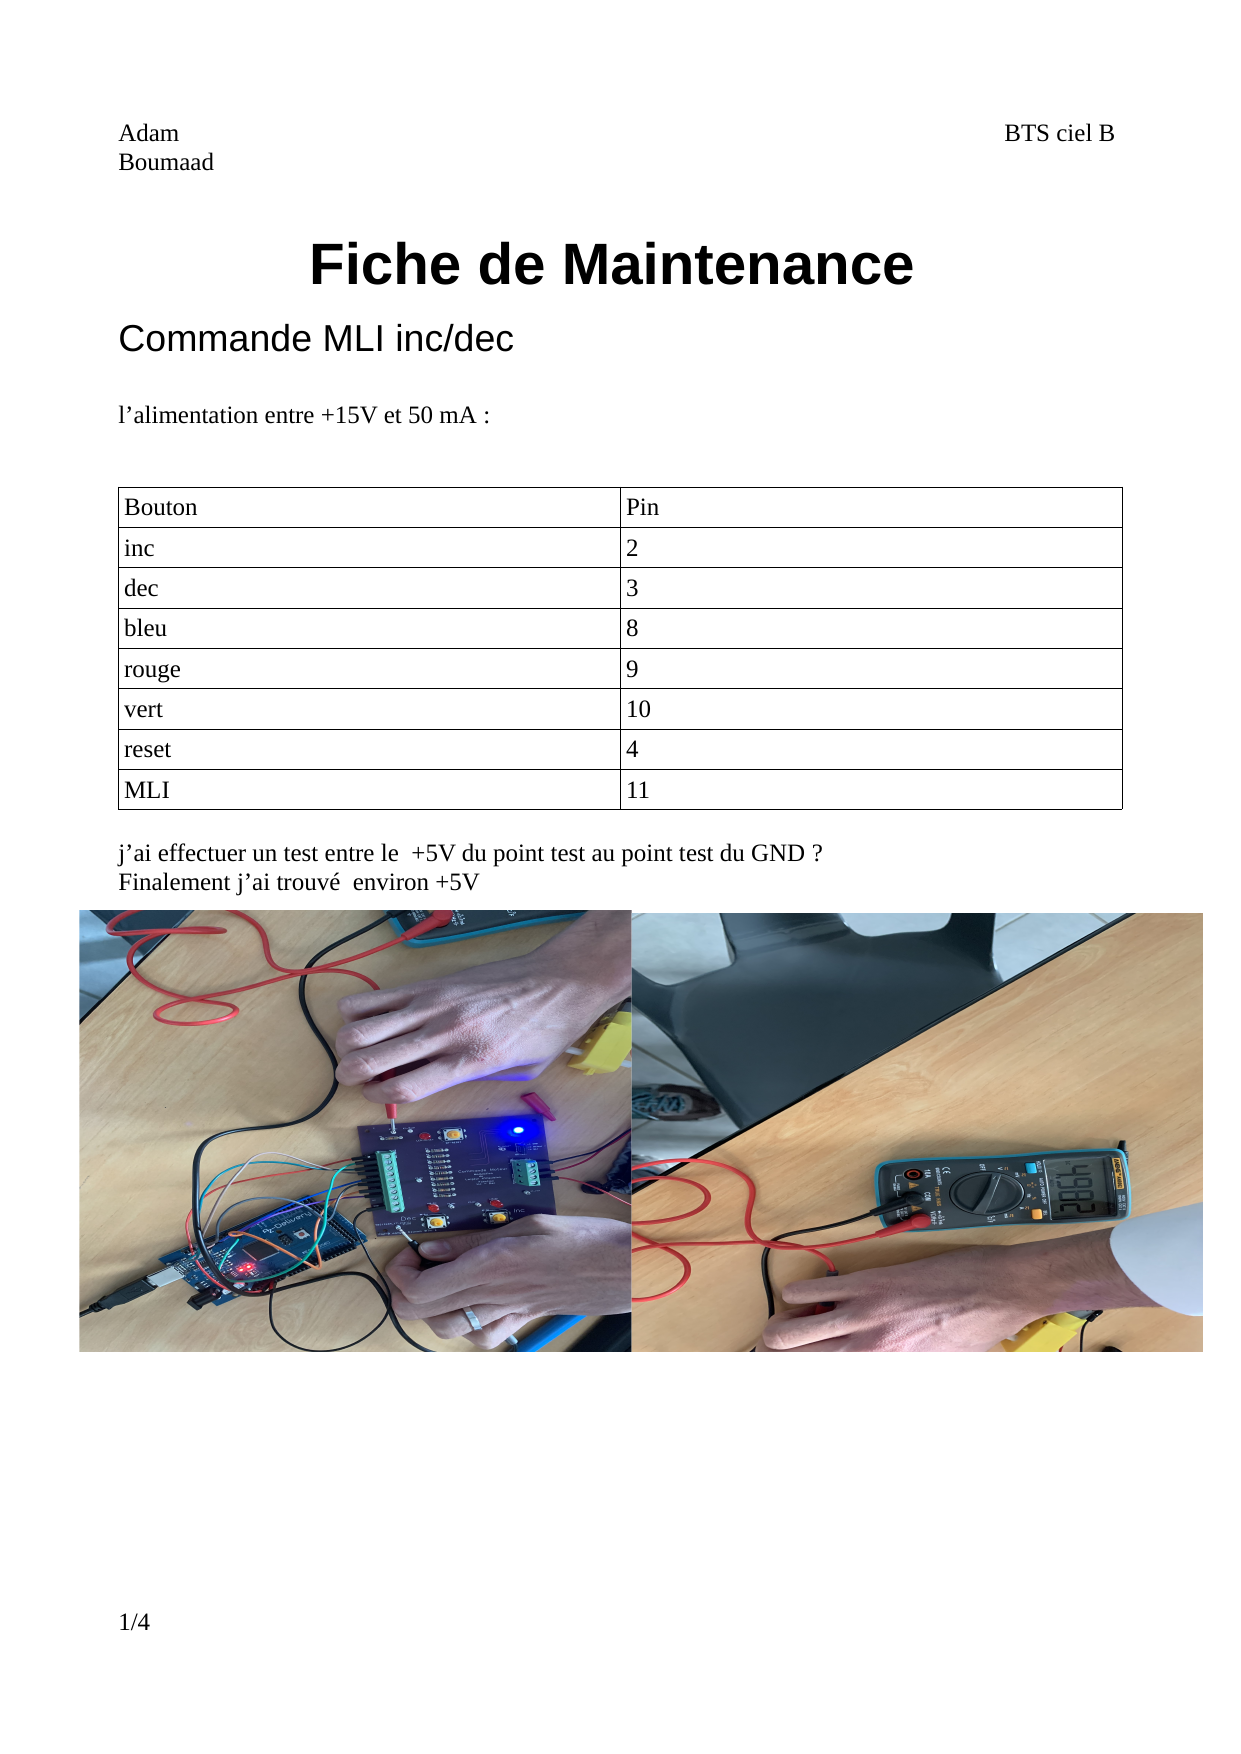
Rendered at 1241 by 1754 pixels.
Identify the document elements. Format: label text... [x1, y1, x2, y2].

table_header MLI [119, 770, 620, 809]
table_cell vert [119, 689, 620, 728]
text l’alimentation entre +15V et 50 mA : [118, 400, 1122, 429]
title Fiche de Maintenance [118, 230, 1122, 297]
table_header Pin [621, 488, 1122, 527]
table_cell 3 [621, 568, 1122, 607]
subtitle Commande MLI inc/dec [118, 316, 1122, 359]
table_cell 9 [621, 649, 1122, 688]
table_cell 4 [621, 730, 1122, 769]
table_header Bouton [119, 488, 620, 527]
text j’ai effectuer un test entre le +5V du point test au point test du GND ? [118, 838, 1122, 867]
table_cell bleu [119, 609, 620, 648]
table_cell 10 [621, 689, 1122, 728]
table_cell reset [119, 730, 620, 769]
text Finalement j’ai trouvé environ +5V [118, 867, 1122, 896]
table_cell 2 [621, 528, 1122, 567]
table_cell dec [119, 568, 620, 607]
table_header 11 [621, 770, 1122, 809]
table_cell rouge [119, 649, 620, 688]
table_cell inc [119, 528, 620, 567]
table_cell 8 [621, 609, 1122, 648]
picture [79, 910, 1203, 1352]
